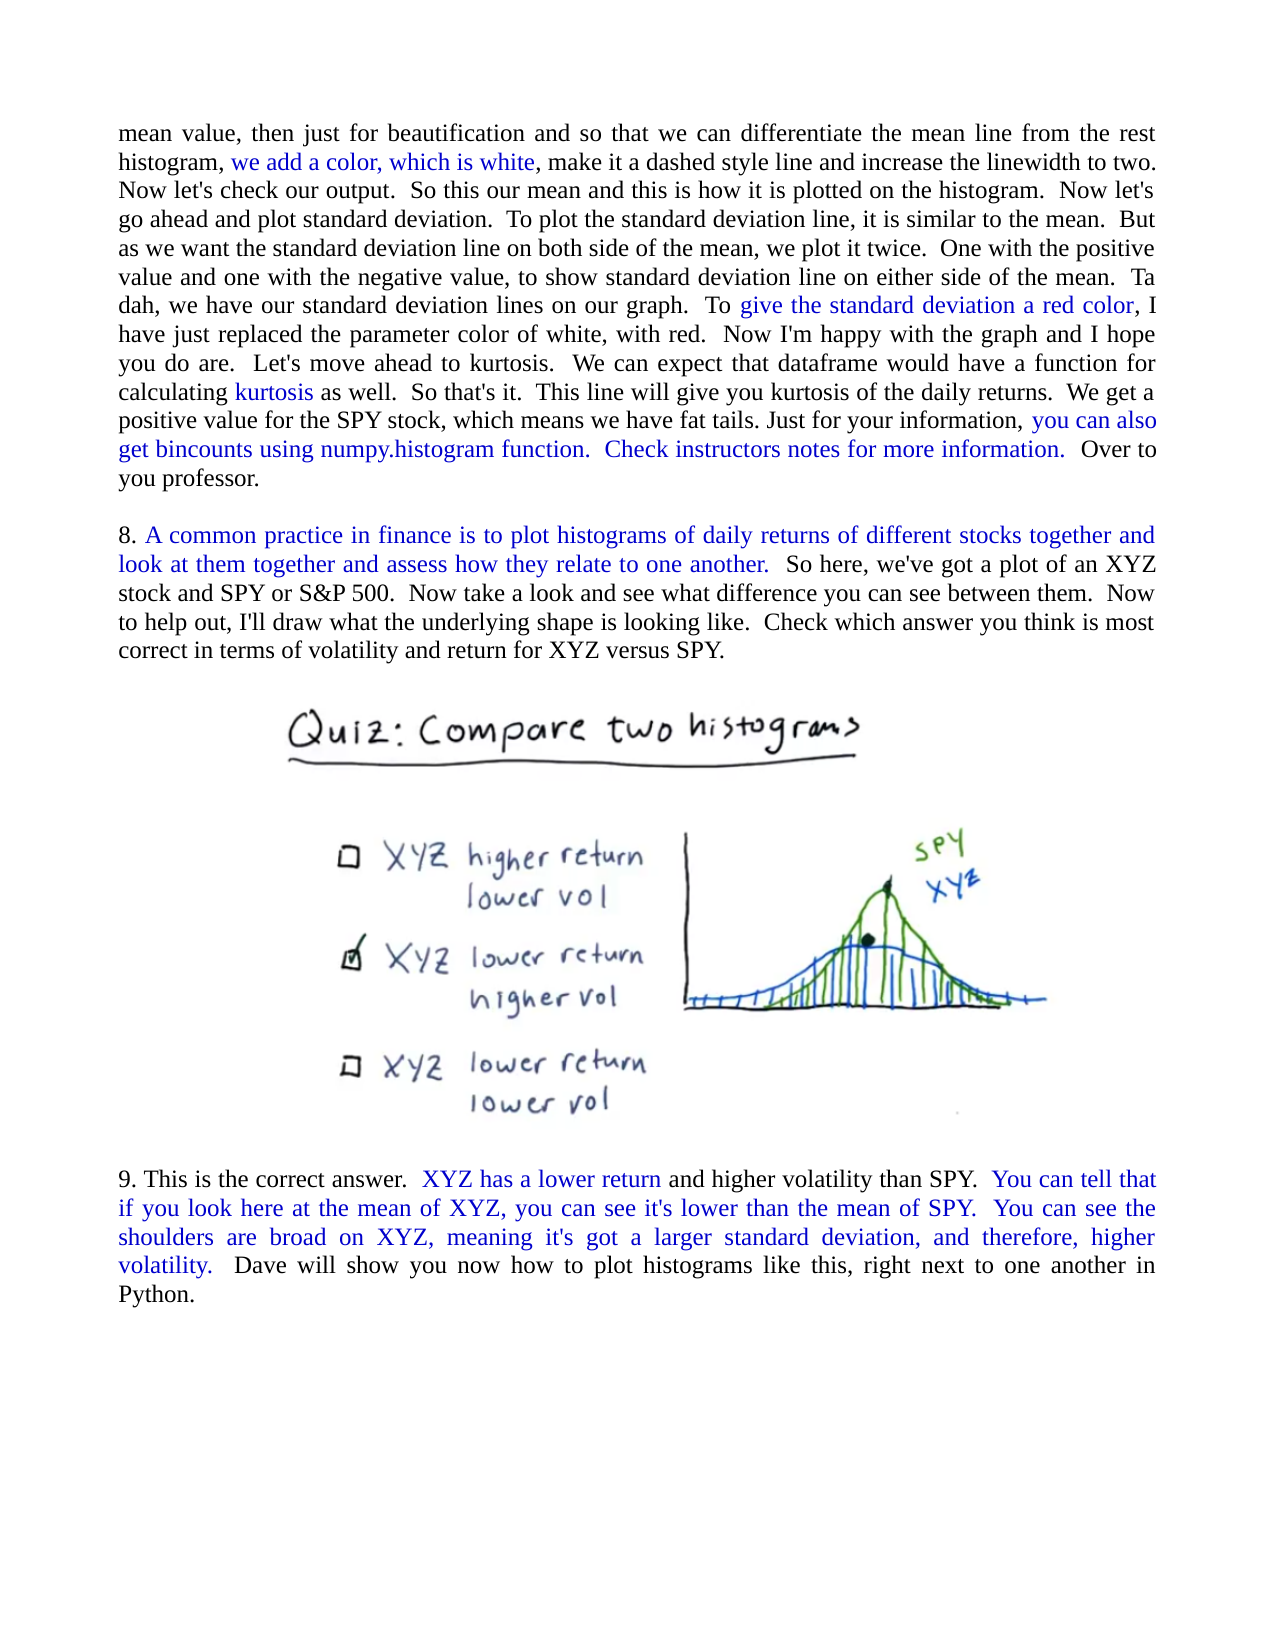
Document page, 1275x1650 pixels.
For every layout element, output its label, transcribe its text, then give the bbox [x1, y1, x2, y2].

text 9. This is the correct answer. XYZ has a lower return and higher volatility than SPY. You can tell that if you look here at the mean of XYZ, you can see it's lower than the mean of SPY. You can see the shoulders are broad on XYZ, meaning it's got a larger standard deviation, and therefore, higher volatility. Dave will show you now how to plot histograms like this, right next to one another in Python. [118, 1164, 1157, 1308]
text 8. A common practice in finance is to plot histograms of daily returns of different stocks together and look at them together and assess how they relate to one another. So here, we've got a plot of an XYZ stock and SPY or S&P 500. Now take a look and see what difference you can see between them. Now to help out, I'll draw what the underlying shape is looking like. Check which answer you think is most correct in terms of volatility and return for XYZ versus SPY. [118, 521, 1157, 664]
picture [118, 693, 1157, 1136]
text mean value, then just for beautification and so that we can differentiate the mean line from the rest histogram, we add a color, which is white, make it a dashed style line and increase the linewidth to two. Now let's check our output. So this our mean and this is how it is plotted on the histogram. Now let's go ahead and plot standard deviation. To plot the standard deviation line, it is similar to the mean. But as we want the standard deviation line on both side of the mean, we plot it twice. One with the positive value and one with the negative value, to show standard deviation line on either side of the mean. Ta dah, we have our standard deviation lines on our graph. To give the standard deviation a red color, I have just replaced the parameter color of white, with red. Now I'm happy with the graph and I hope you do are. Let's move ahead to kurtosis. We can expect that dataframe would have a function for calculating kurtosis as well. So that's it. This line will give you kurtosis of the daily returns. We get a positive value for the SPY stock, which means we have fat tails. Just for your information, you can also get bincounts using numpy.histogram function. Check instructors notes for more information. Over to you professor. [118, 118, 1157, 492]
